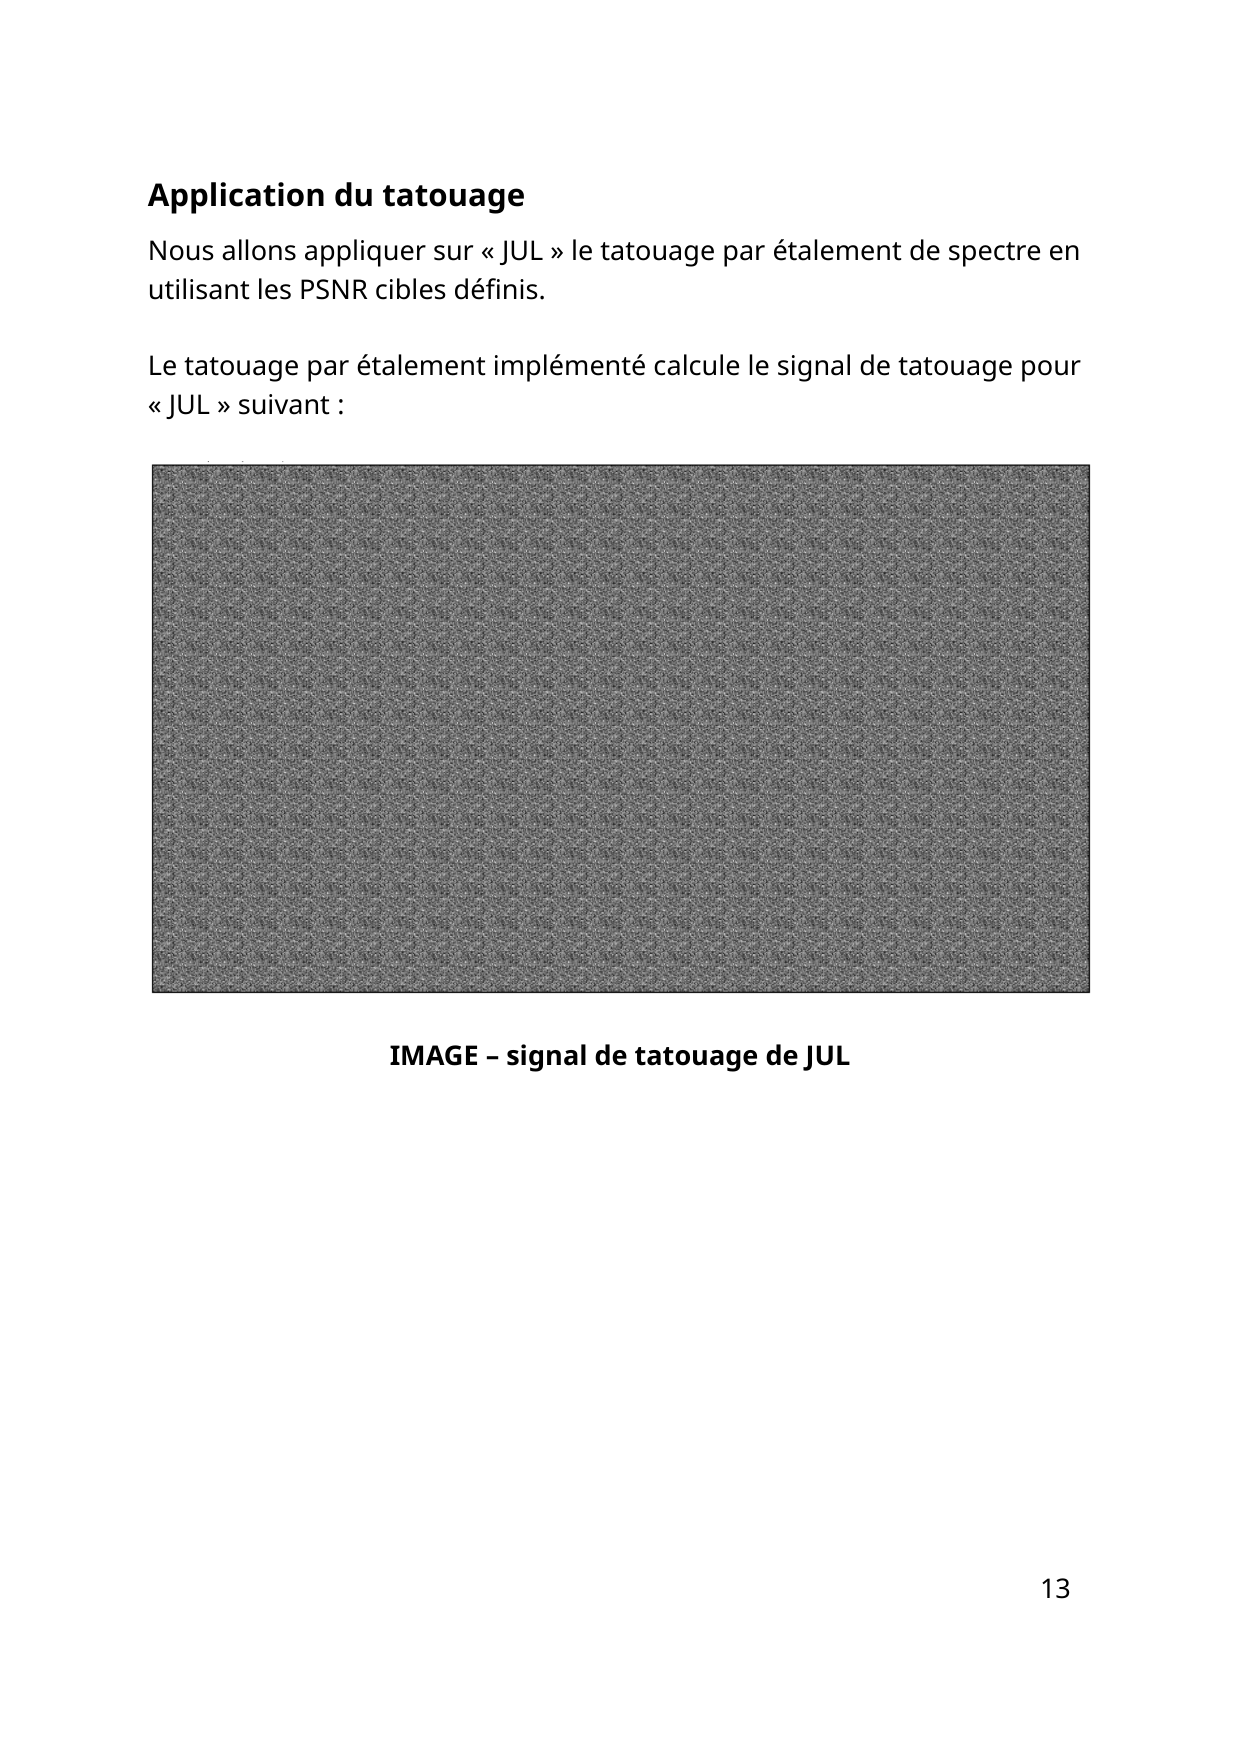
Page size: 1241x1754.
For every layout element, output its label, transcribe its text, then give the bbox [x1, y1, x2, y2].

picture [147, 461, 1093, 995]
text Le tatouage par étalement implémenté calcule le signal de tatouage pour « JUL » suivant : [148, 346, 1093, 423]
text Nous allons appliquer sur « JUL » le tatouage par étalement de spectre en utilisant les PSNR cibles définis. [148, 231, 1093, 308]
text IMAGE – signal de tatouage de JUL [148, 995, 1093, 1073]
text Application du tatouage [148, 173, 1093, 215]
